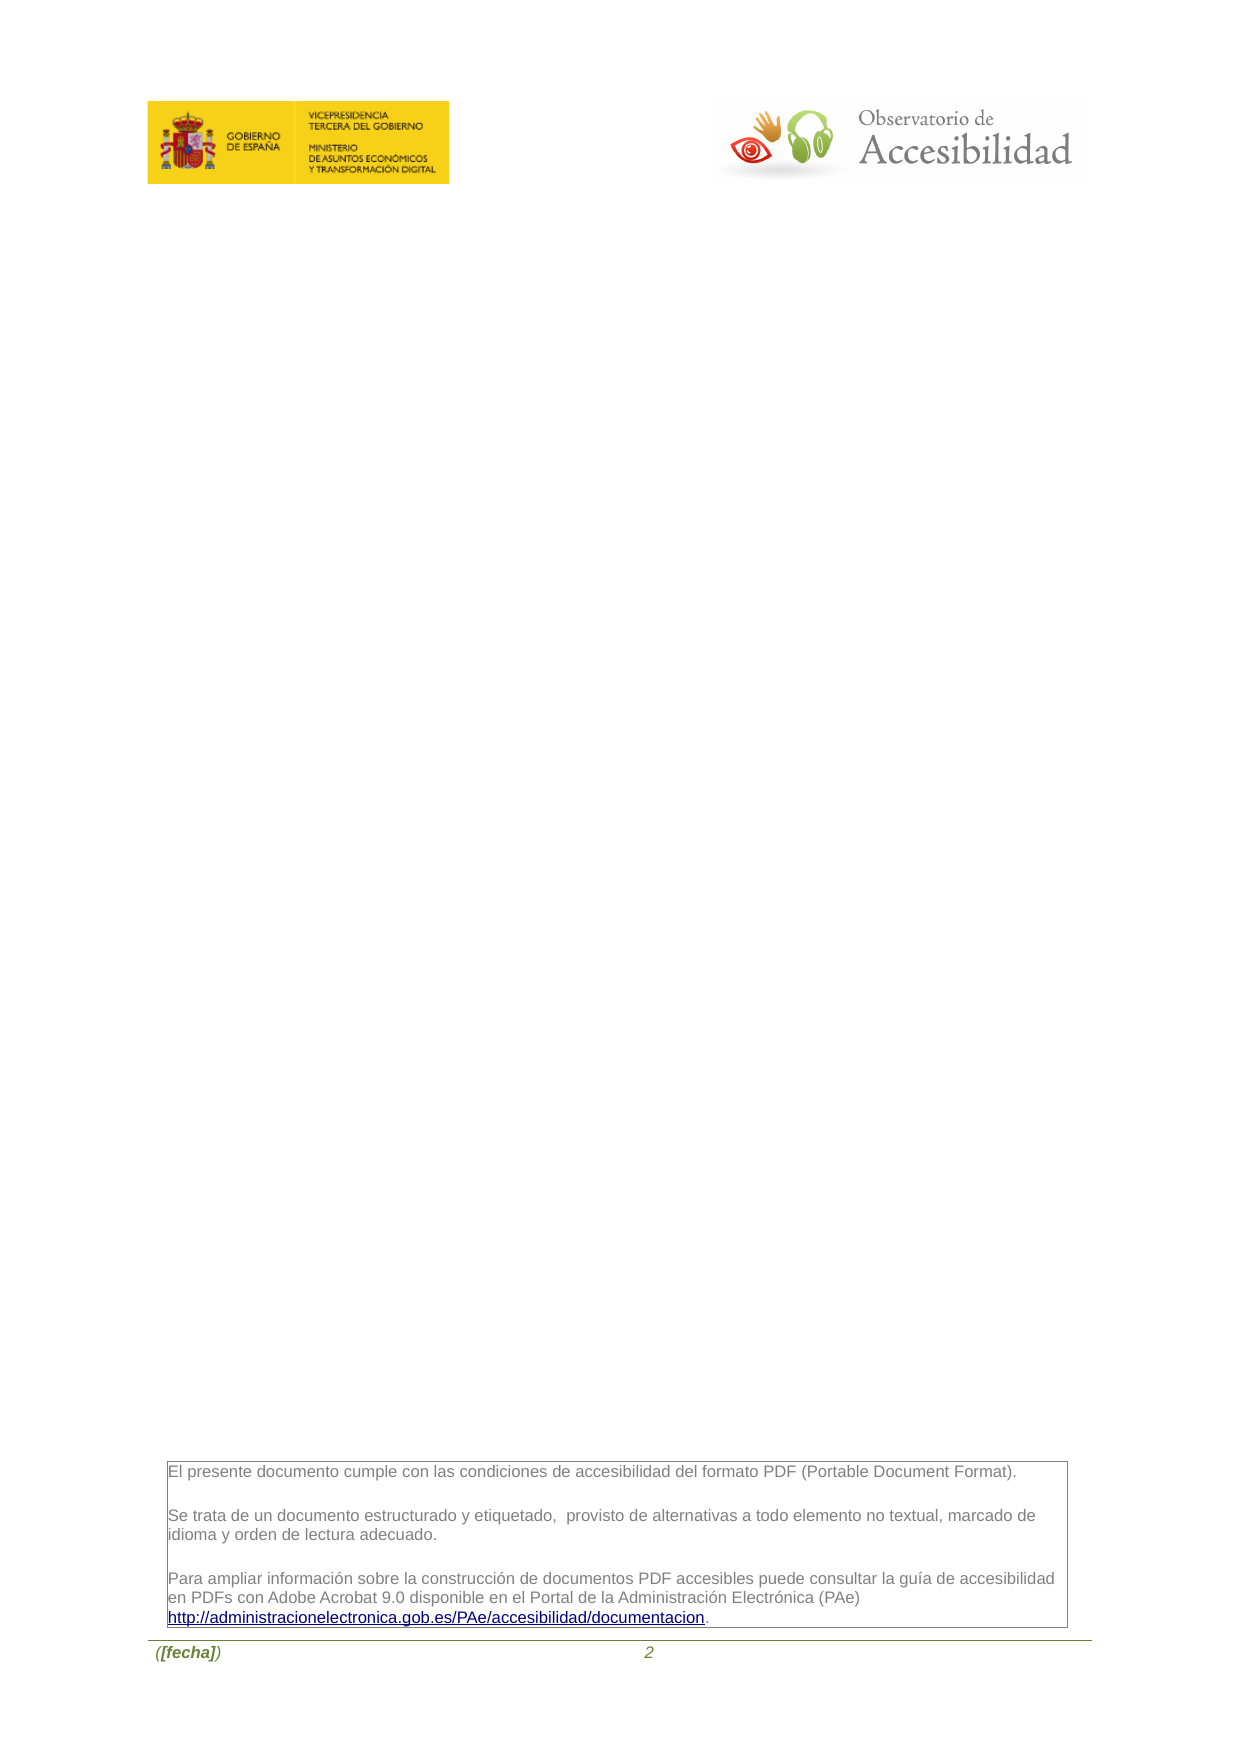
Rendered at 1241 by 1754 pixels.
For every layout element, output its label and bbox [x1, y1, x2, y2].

picture [147, 101, 450, 184]
picture [710, 101, 1086, 184]
